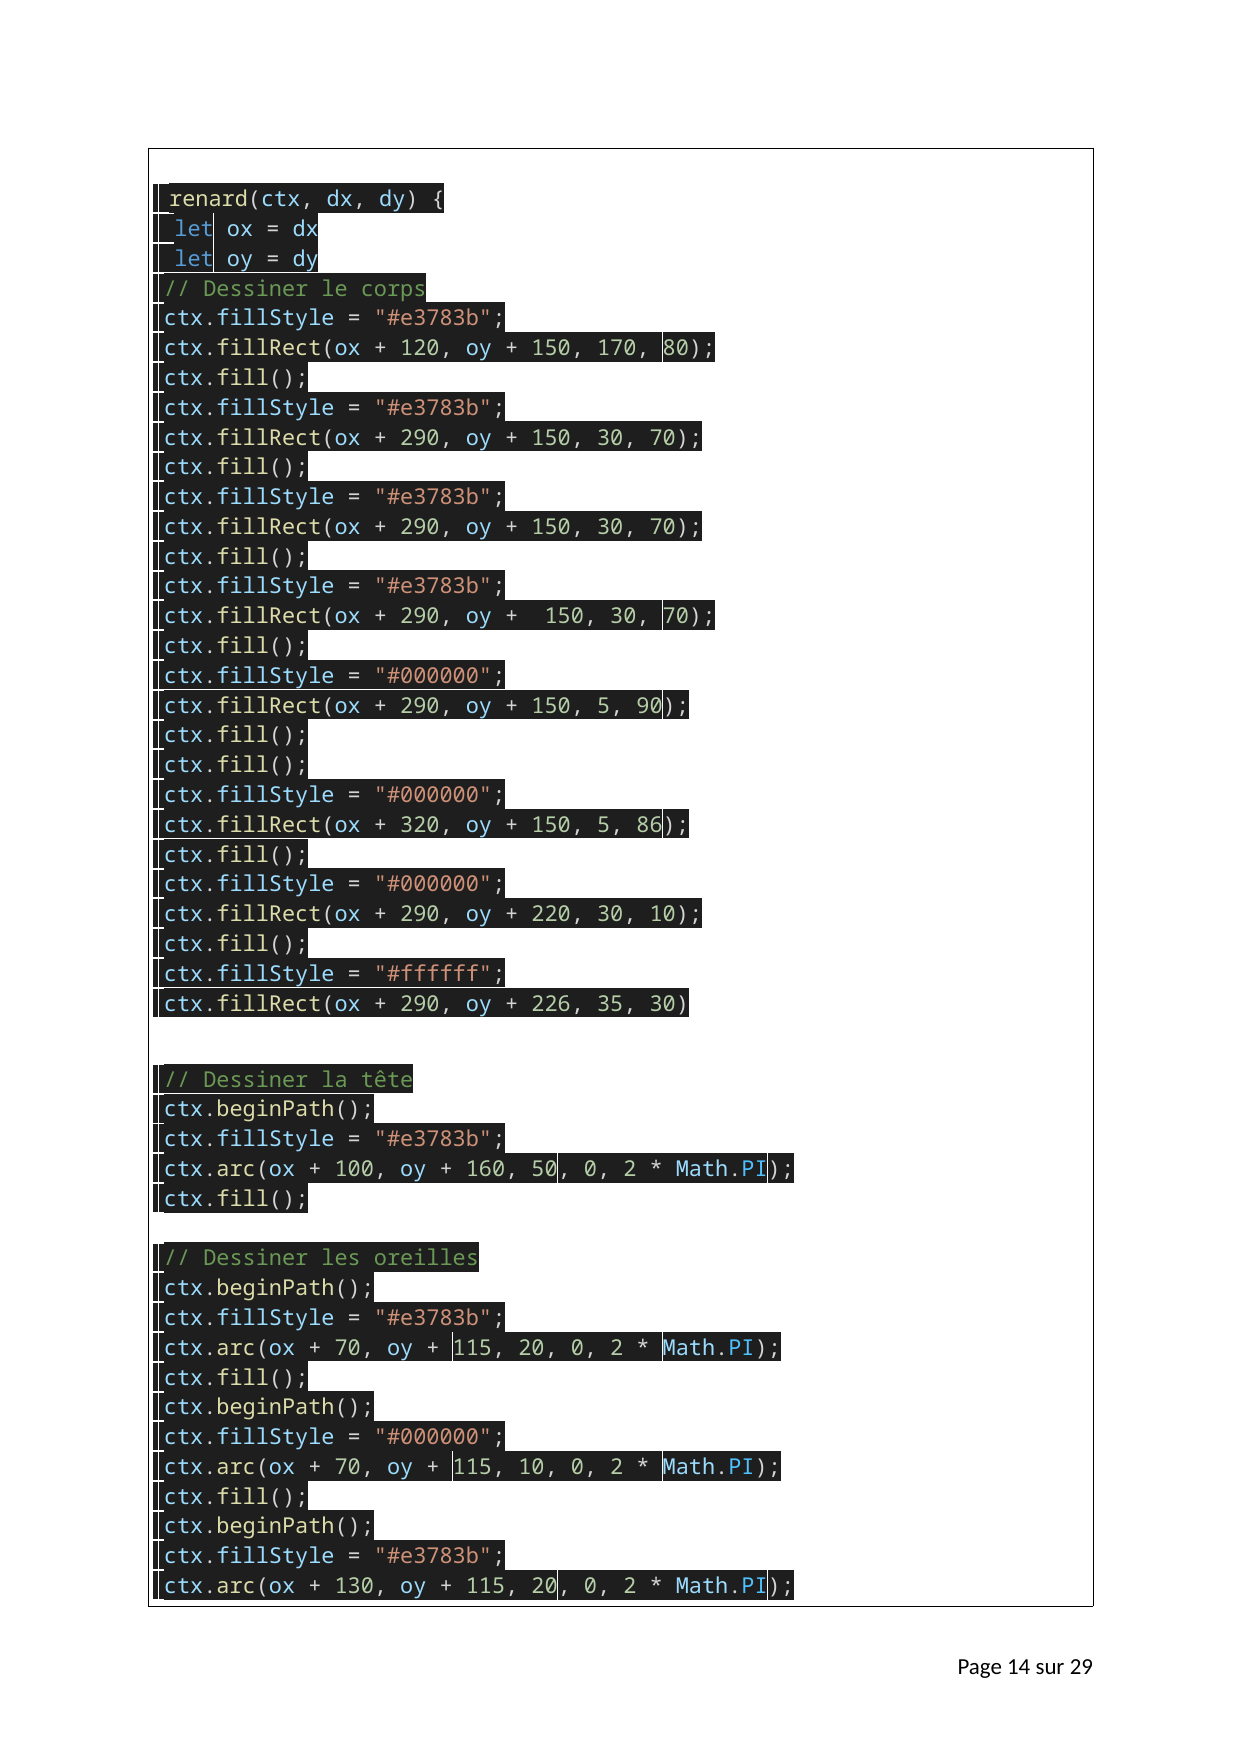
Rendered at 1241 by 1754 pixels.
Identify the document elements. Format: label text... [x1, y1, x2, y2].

table_header renard(ctx, dx, dy) { let ox = dx let oy = dy // Dessiner le corps ctx.fillStyle = "#e3783b"; ctx.fillRect(ox + 120, oy + 150, 170, 80); ctx.fill(); ctx.fillStyle = "#e3783b"; ctx.fillRect(ox + 290, oy + 150, 30, 70); ctx.fill(); ctx.fillStyle = "#e3783b"; ctx.fillRect(ox + 290, oy + 150, 30, 70); ctx.fill(); ctx.fillStyle = "#e3783b"; ctx.fillRect(ox + 290, oy + 150, 30, 70); ctx.fill(); ctx.fillStyle = "#000000"; ctx.fillRect(ox + 290, oy + 150, 5, 90); ctx.fill(); ctx.fill(); ctx.fillStyle = "#000000"; ctx.fillRect(ox + 320, oy + 150, 5, 86); ctx.fill(); ctx.fillStyle = "#000000"; ctx.fillRect(ox + 290, oy + 220, 30, 10); ctx.fill(); ctx.fillStyle = "#ffffff"; ctx.fillRect(ox + 290, oy + 226, 35, 30) // Dessiner la tête ctx.beginPath(); ctx.fillStyle = "#e3783b"; ctx.arc(ox + 100, oy + 160, 50, 0, 2 * Math.PI); ctx.fill(); // Dessiner les oreilles ctx.beginPath(); ctx.fillStyle = "#e3783b"; ctx.arc(ox + 70, oy + 115, 20, 0, 2 * Math.PI); ctx.fill(); ctx.beginPath(); ctx.fillStyle = "#000000"; ctx.arc(ox + 70, oy + 115, 10, 0, 2 * Math.PI); ctx.fill(); ctx.beginPath(); ctx.fillStyle = "#e3783b"; ctx.arc(ox + 130, oy + 115, 20, 0, 2 * Math.PI); [149, 149, 1093, 1606]
